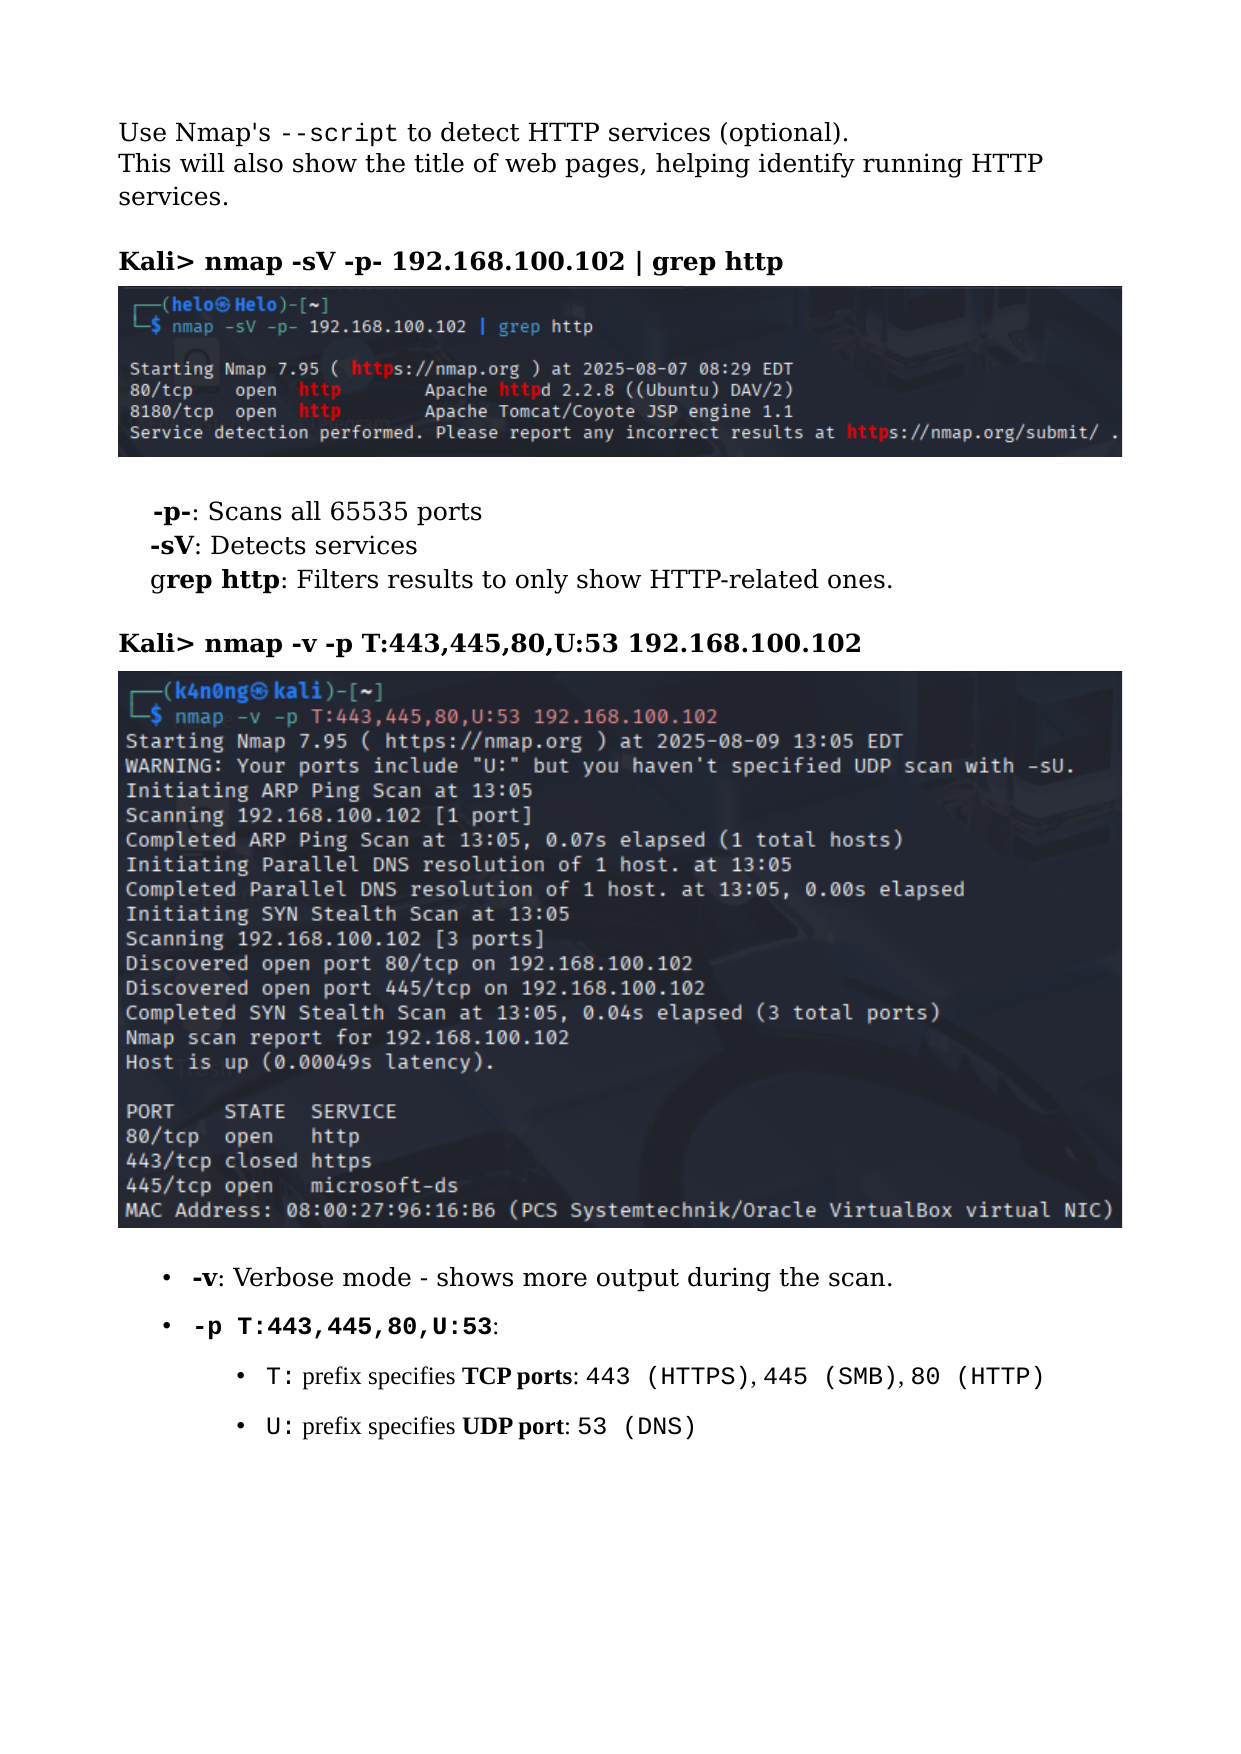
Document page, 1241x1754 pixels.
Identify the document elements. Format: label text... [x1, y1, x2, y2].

text Kali> nmap -v -p T:443,445,80,U:53 192.168.100.102 [118, 629, 1122, 658]
list T: prefix specifies TCP ports: 443 (HTTPS), 445 (SMB), 80 (HTTP) [236, 1361, 1122, 1392]
text -p-: Scans all 65535 ports [118, 497, 1122, 526]
list U: prefix specifies UDP port: 53 (DNS) [236, 1411, 1122, 1442]
text Kali> nmap -sV -p- 192.168.100.102 | grep http [118, 247, 1122, 276]
picture [118, 671, 1123, 1228]
text grep http: Filters results to only show HTTP-related ones. [118, 564, 1122, 594]
list -p T:443,445,80,U:53: [162, 1311, 1122, 1342]
text -sV: Detects services [118, 531, 1122, 560]
text Use Nmap's --script to detect HTTP services (optional). [118, 118, 1122, 149]
text This will also show the title of web pages, helping identify running HTTP services. [118, 149, 1122, 212]
picture [118, 286, 1123, 457]
list -v: Verbose mode - shows more output during the scan. [162, 1263, 1122, 1292]
